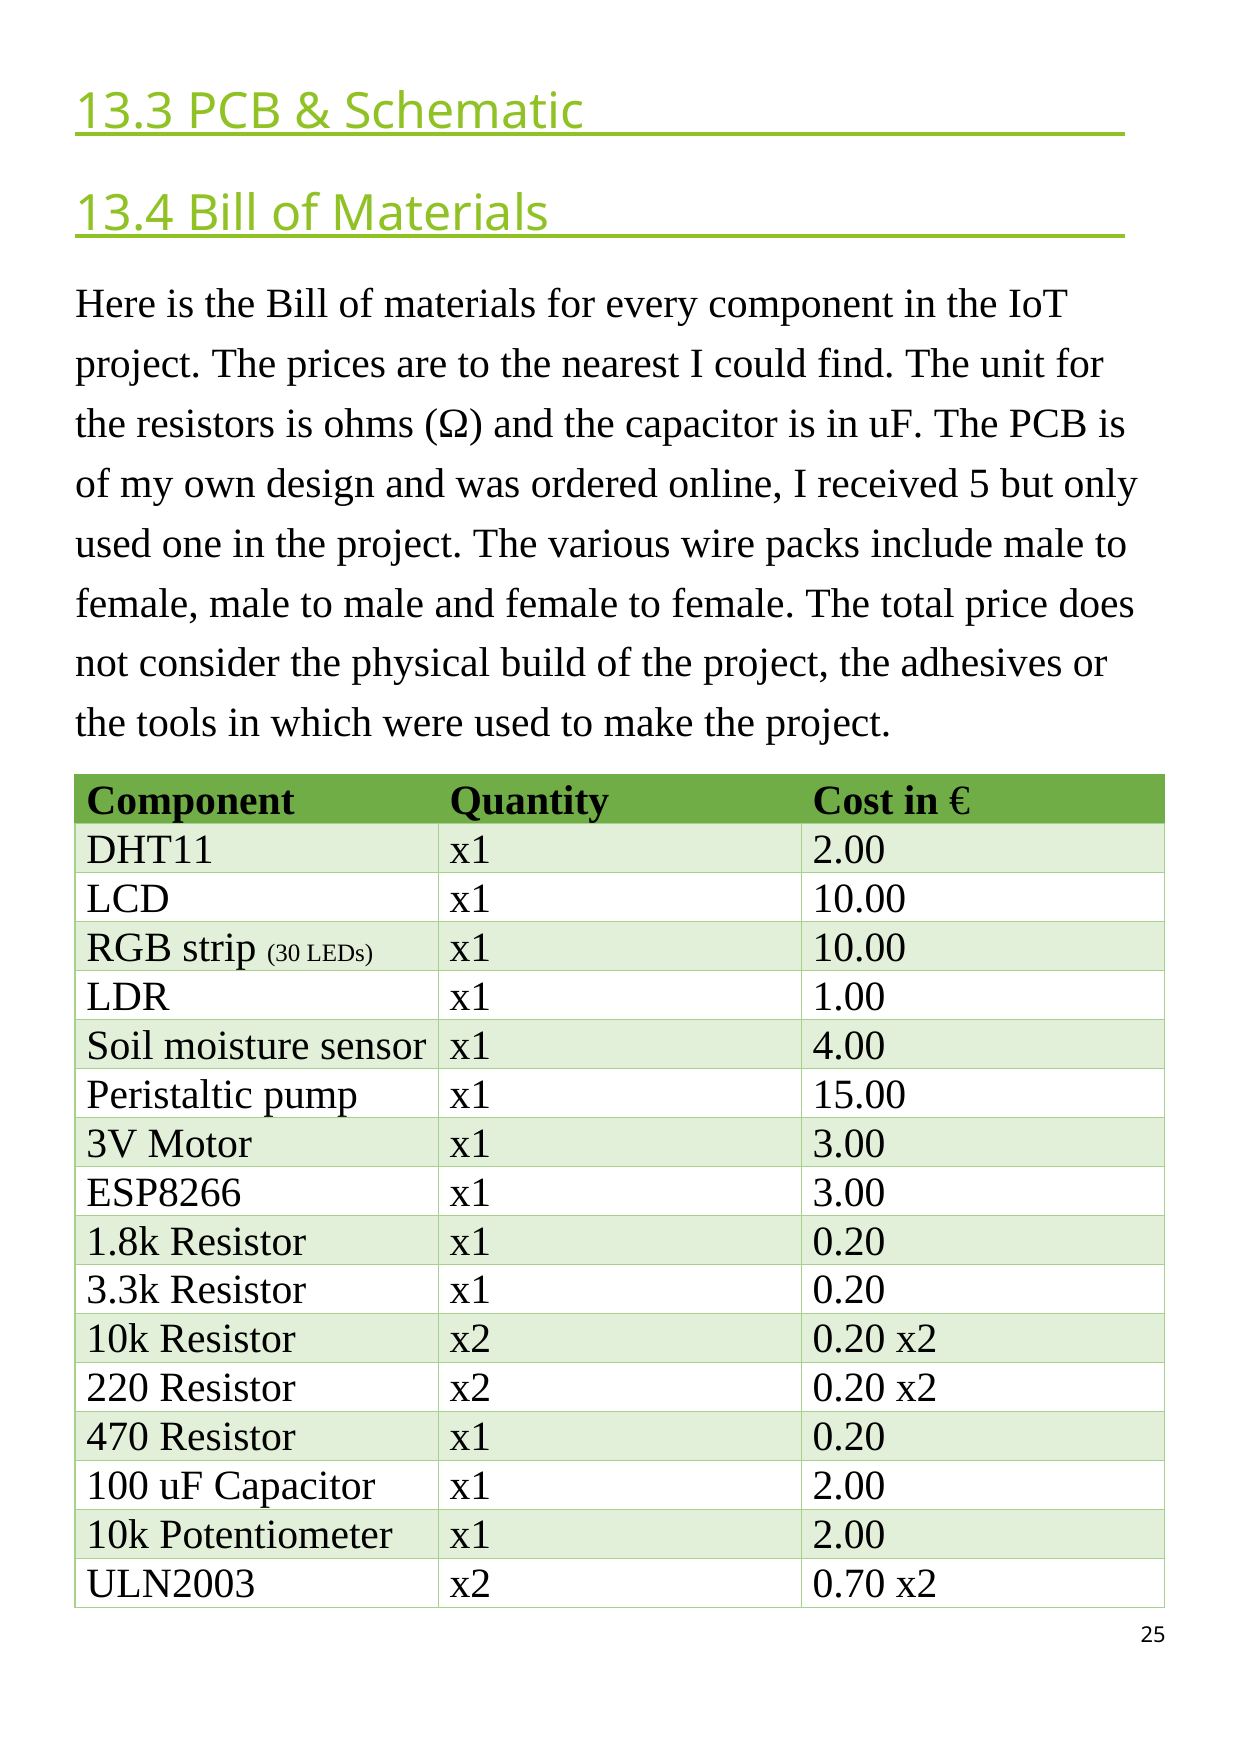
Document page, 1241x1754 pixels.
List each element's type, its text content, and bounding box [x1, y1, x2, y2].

table_cell x1 [439, 824, 801, 872]
table_header Cost in € [801, 775, 1164, 823]
table_cell x1 [439, 922, 801, 970]
table_cell Soil moisture sensor [76, 1020, 438, 1068]
table_cell 0.20 [802, 1412, 1164, 1460]
table_cell 10.00 [802, 922, 1164, 970]
table_cell 3.3k Resistor [76, 1265, 438, 1313]
table_cell 100 uF Capacitor [76, 1461, 438, 1509]
table_cell 2.00 [802, 1461, 1164, 1509]
text 13.4 Bill of Materials [75, 177, 1165, 245]
table_cell x1 [439, 1167, 801, 1215]
table_cell 2.00 [802, 1510, 1164, 1558]
table_cell ULN2003 [76, 1559, 438, 1607]
table_cell x1 [439, 1069, 801, 1117]
table_cell 10k Resistor [76, 1314, 438, 1362]
text 13.3 PCB & Schematic [75, 75, 1165, 143]
table_cell Peristaltic pump [76, 1069, 438, 1117]
table_cell 0.70 x2 [802, 1559, 1164, 1607]
table_cell 0.20 x2 [802, 1363, 1164, 1411]
table_cell x2 [439, 1314, 801, 1362]
table_cell 10k Potentiometer [76, 1510, 438, 1558]
table_cell 3.00 [802, 1118, 1164, 1166]
table_cell 15.00 [802, 1069, 1164, 1117]
table_cell DHT11 [76, 824, 438, 872]
table_cell x1 [439, 971, 801, 1019]
table_cell x2 [439, 1559, 801, 1607]
table_cell 0.20 [802, 1216, 1164, 1264]
table_cell 1.00 [802, 971, 1164, 1019]
text Here is the Bill of materials for every component in the IoT project. The prices are to the nearest I could find. The unit for the resistors is ohms (Ω) and the capacitor is in uF. The PCB is of my own design and was ordered online, I received 5 but only used one in the project. The various wire packs include male to female, male to male and female to female. The total price does not consider the physical build of the project, the adhesives or the tools in which were used to make the project. [75, 278, 1165, 746]
table_cell 220 Resistor [76, 1363, 438, 1411]
table_cell x1 [439, 1510, 801, 1558]
table_cell x1 [439, 1216, 801, 1264]
table_header Quantity [438, 775, 801, 823]
table_cell ESP8266 [76, 1167, 438, 1215]
table_cell 2.00 [802, 824, 1164, 872]
table_cell 3.00 [802, 1167, 1164, 1215]
table_cell x1 [439, 1118, 801, 1166]
table_cell 10.00 [802, 873, 1164, 921]
table_cell x2 [439, 1363, 801, 1411]
table_cell x1 [439, 1020, 801, 1068]
table_cell 0.20 x2 [802, 1314, 1164, 1362]
table_header Component [76, 775, 438, 823]
table_cell LCD [76, 873, 438, 921]
table_cell 0.20 [802, 1265, 1164, 1313]
table_cell 3V Motor [76, 1118, 438, 1166]
table_cell x1 [439, 1412, 801, 1460]
table_cell x1 [439, 1461, 801, 1509]
table_cell x1 [439, 873, 801, 921]
table_cell 4.00 [802, 1020, 1164, 1068]
table_cell 1.8k Resistor [76, 1216, 438, 1264]
table_cell x1 [439, 1265, 801, 1313]
table_cell 470 Resistor [76, 1412, 438, 1460]
table_cell LDR [76, 971, 438, 1019]
table_cell RGB strip (30 LEDs) [76, 922, 438, 970]
